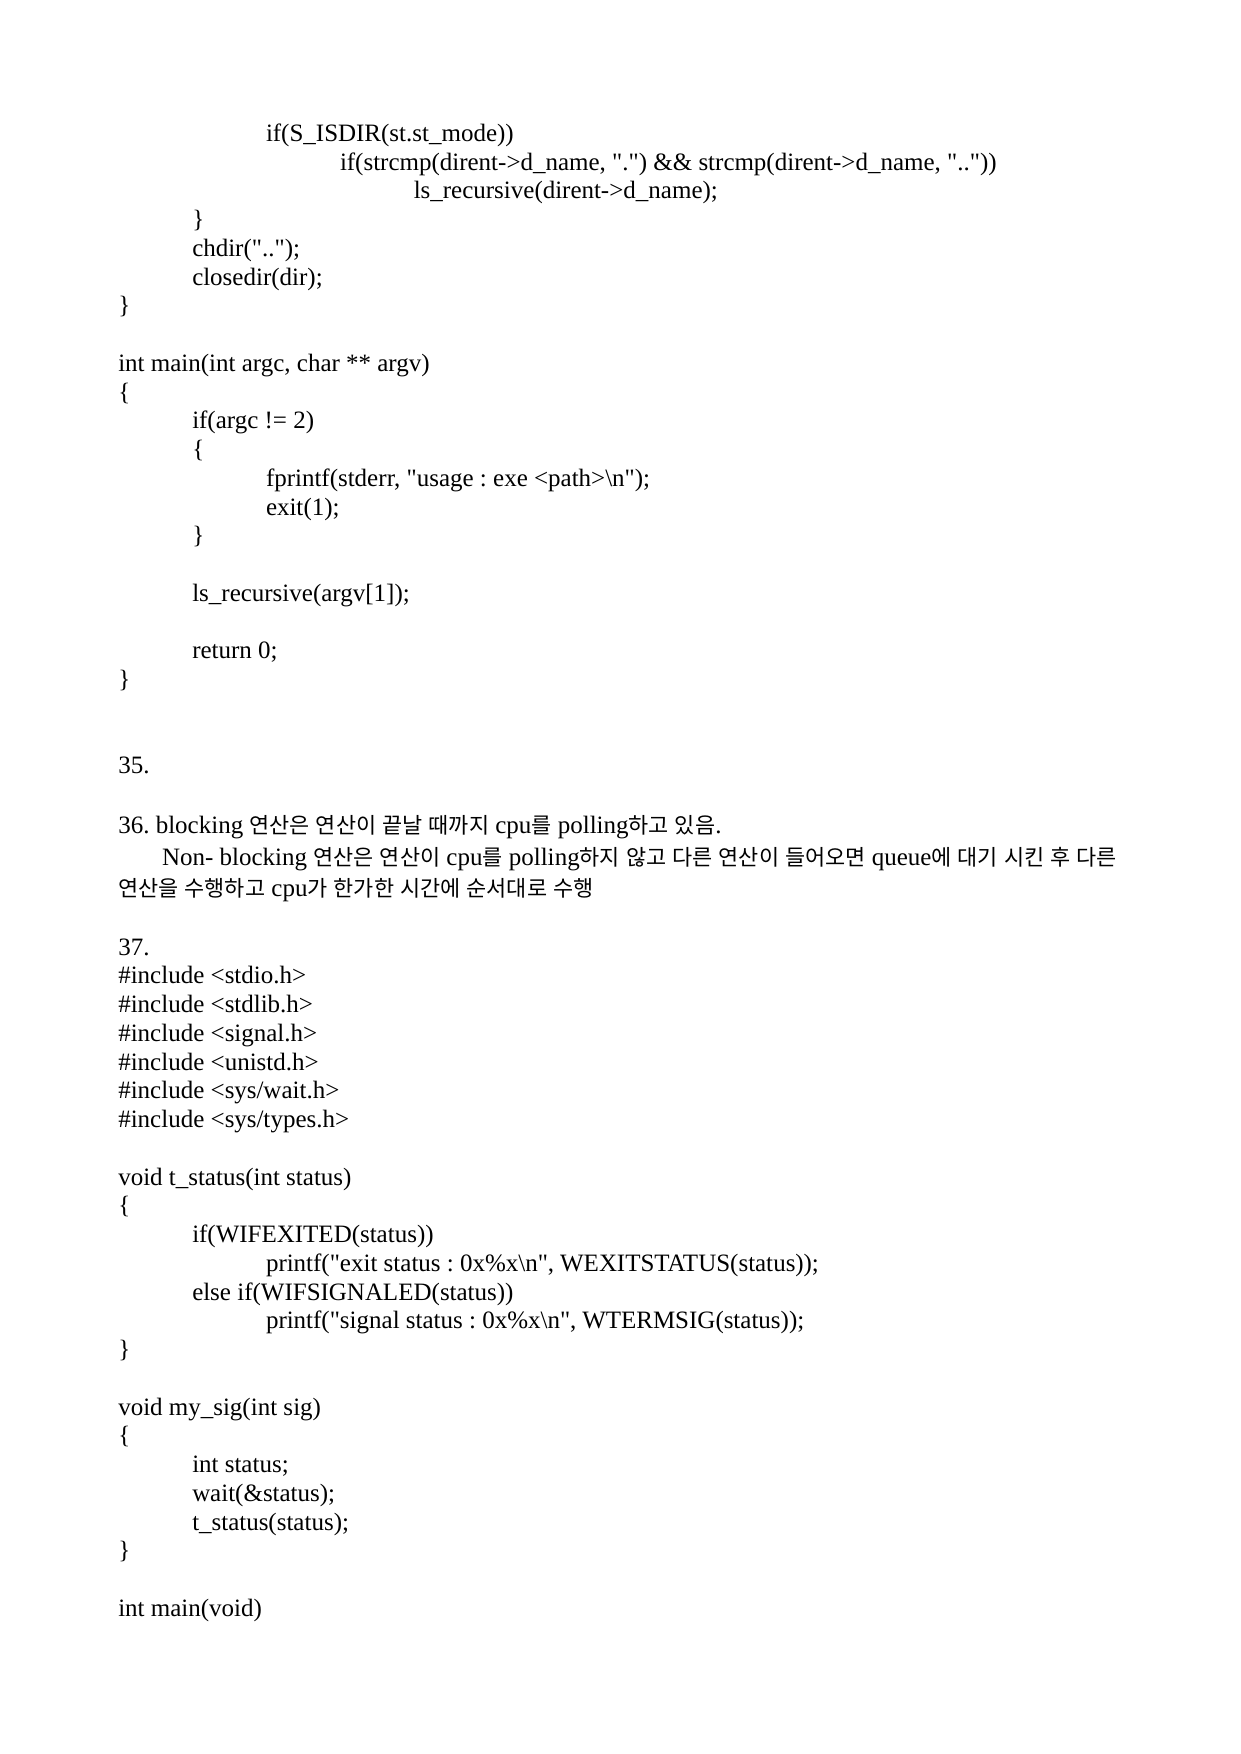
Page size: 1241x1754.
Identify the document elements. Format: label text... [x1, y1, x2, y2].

text 35. [118, 751, 1122, 779]
text #include <sys/types.h> [118, 1104, 1122, 1133]
text } [118, 521, 1122, 549]
text } [118, 1334, 1122, 1363]
text Non- blocking 연산은 연산이 cpu를 polling하지 않고 다른 연산이 들어오면 queue에 대기 시킨 후 다른 연산을 수행하고 cpu가 한가한 시간에 순서대로 수행 [118, 840, 1122, 903]
text { [118, 377, 1122, 406]
text int main(int argc, char ** argv) [118, 348, 1122, 377]
text if(argc != 2) [118, 406, 1122, 434]
text 36. blocking 연산은 연산이 끝날 때까지 cpu를 polling하고 있음. [118, 808, 1122, 840]
text void t_status(int status) [118, 1162, 1122, 1191]
text closedir(dir); [118, 262, 1122, 291]
text void my_sig(int sig) [118, 1392, 1122, 1421]
text t_status(status); [118, 1507, 1122, 1536]
text #include <signal.h> [118, 1018, 1122, 1047]
text if(S_ISDIR(st.st_mode)) [118, 118, 1122, 147]
text #include <stdlib.h> [118, 989, 1122, 1018]
text #include <unistd.h> [118, 1047, 1122, 1076]
text { [118, 434, 1122, 463]
text printf("signal status : 0x%x\n", WTERMSIG(status)); [118, 1306, 1122, 1334]
text } [118, 1536, 1122, 1564]
text ls_recursive(dirent->d_name); [118, 176, 1122, 204]
text int status; [118, 1449, 1122, 1478]
text int main(void) [118, 1593, 1122, 1622]
text return 0; [118, 636, 1122, 664]
text fprintf(stderr, "usage : exe <path>\n"); [118, 463, 1122, 492]
text } [118, 664, 1122, 693]
text chdir(".."); [118, 233, 1122, 262]
text ls_recursive(argv[1]); [118, 578, 1122, 607]
text 37. [118, 932, 1122, 961]
text else if(WIFSIGNALED(status)) [118, 1277, 1122, 1306]
text } [118, 291, 1122, 319]
text wait(&status); [118, 1478, 1122, 1507]
text if(WIFEXITED(status)) [118, 1219, 1122, 1248]
text #include <sys/wait.h> [118, 1076, 1122, 1104]
text } [118, 204, 1122, 233]
text exit(1); [118, 492, 1122, 521]
text printf("exit status : 0x%x\n", WEXITSTATUS(status)); [118, 1248, 1122, 1277]
text #include <stdio.h> [118, 961, 1122, 989]
text if(strcmp(dirent->d_name, ".") && strcmp(dirent->d_name, "..")) [118, 147, 1122, 176]
text { [118, 1421, 1122, 1449]
text { [118, 1191, 1122, 1219]
